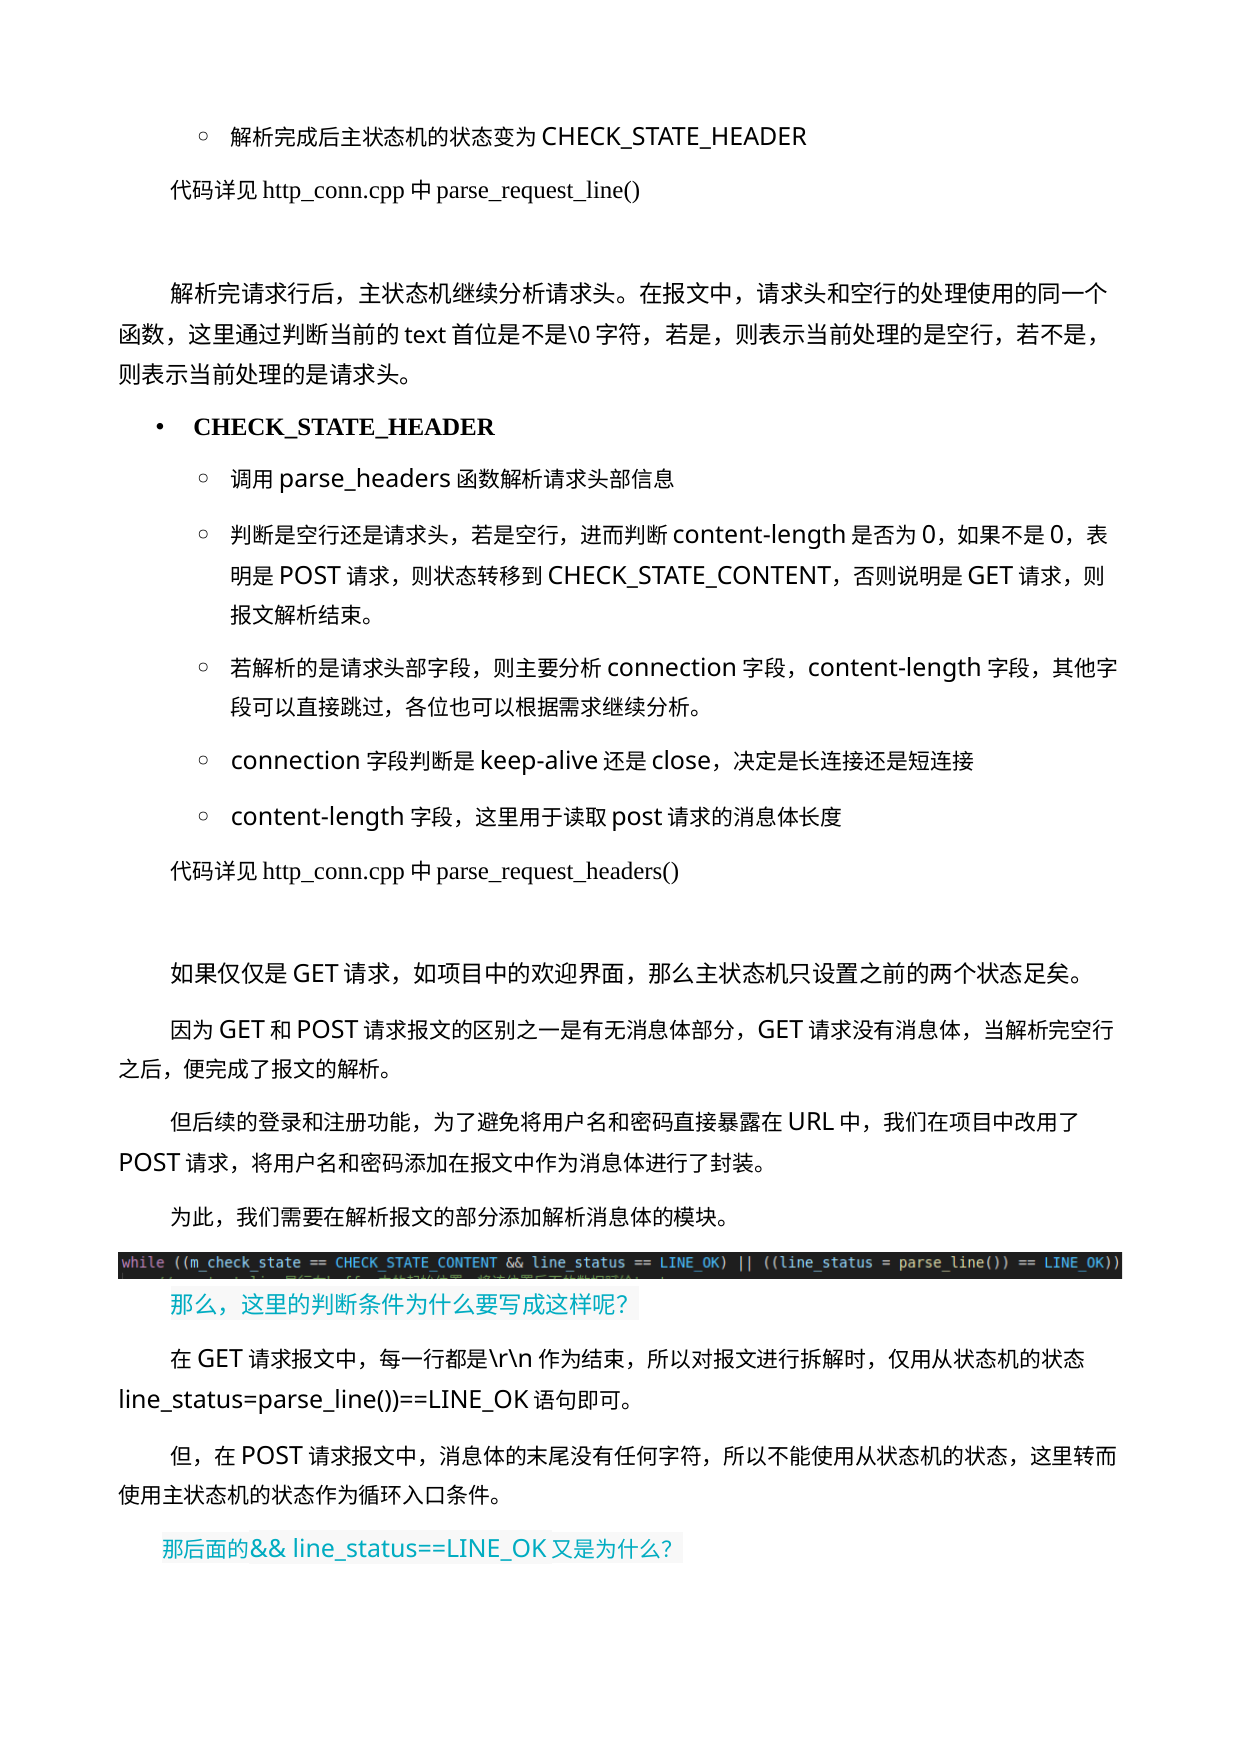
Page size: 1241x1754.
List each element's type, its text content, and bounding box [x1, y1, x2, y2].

list 解析完成后主状态机的状态变为CHECK_STATE_HEADER [193, 118, 1122, 152]
text 但，在POST请求报文中，消息体的末尾没有任何字符，所以不能使用从状态机的状态，这里转而使用主状态机的状态作为循环入口条件。 [118, 1437, 1122, 1509]
list content-length字段，这里用于读取post请求的消息体长度 [193, 798, 1122, 832]
list connection字段判断是keep-alive还是close，决定是长连接还是短连接 [193, 743, 1122, 777]
text 代码详见http_conn.cpp中parse_request_line() [118, 173, 1122, 205]
text 如果仅仅是GET请求，如项目中的欢迎界面，那么主状态机只设置之前的两个状态足矣。 [118, 955, 1122, 990]
picture [118, 1252, 1123, 1279]
text 因为GET和POST请求报文的区别之一是有无消息体部分，GET请求没有消息体，当解析完空行之后，便完成了报文的解析。 [118, 1011, 1122, 1083]
list 调用parse_headers函数解析请求头部信息 [193, 461, 1122, 495]
text 那后面的&& line_status==LINE_OK又是为什么？ [162, 1530, 1119, 1564]
text 解析完请求行后，主状态机继续分析请求头。在报文中，请求头和空行的处理使用的同一个函数，这里通过判断当前的text首位是不是\0字符，若是，则表示当前处理的是空行，若不是，则表示当前处理的是请求头。 [118, 275, 1122, 391]
list 若解析的是请求头部字段，则主要分析connection字段，content-length字段，其他字段可以直接跳过，各位也可以根据需求继续分析。 [193, 650, 1122, 722]
list CHECK_STATE_HEADER [156, 412, 1122, 441]
text 但后续的登录和注册功能，为了避免将用户名和密码直接暴露在URL中，我们在项目中改用了POST请求，将用户名和密码添加在报文中作为消息体进行了封装。 [118, 1104, 1122, 1179]
list 判断是空行还是请求头，若是空行，进而判断content-length是否为0，如果不是0，表明是POST请求，则状态转移到CHECK_STATE_CONTENT，否则说明是GET请求，则报文解析结束。 [193, 516, 1122, 629]
text 那么，这里的判断条件为什么要写成这样呢？ [118, 1279, 1122, 1320]
text 代码详见http_conn.cpp中parse_request_headers() [118, 854, 1122, 885]
text 在GET请求报文中，每一行都是\r\n作为结束，所以对报文进行拆解时，仅用从状态机的状态line_status=parse_line())==LINE_OK语句即可。 [118, 1341, 1122, 1416]
text 为此，我们需要在解析报文的部分添加解析消息体的模块。 [118, 1200, 1122, 1232]
